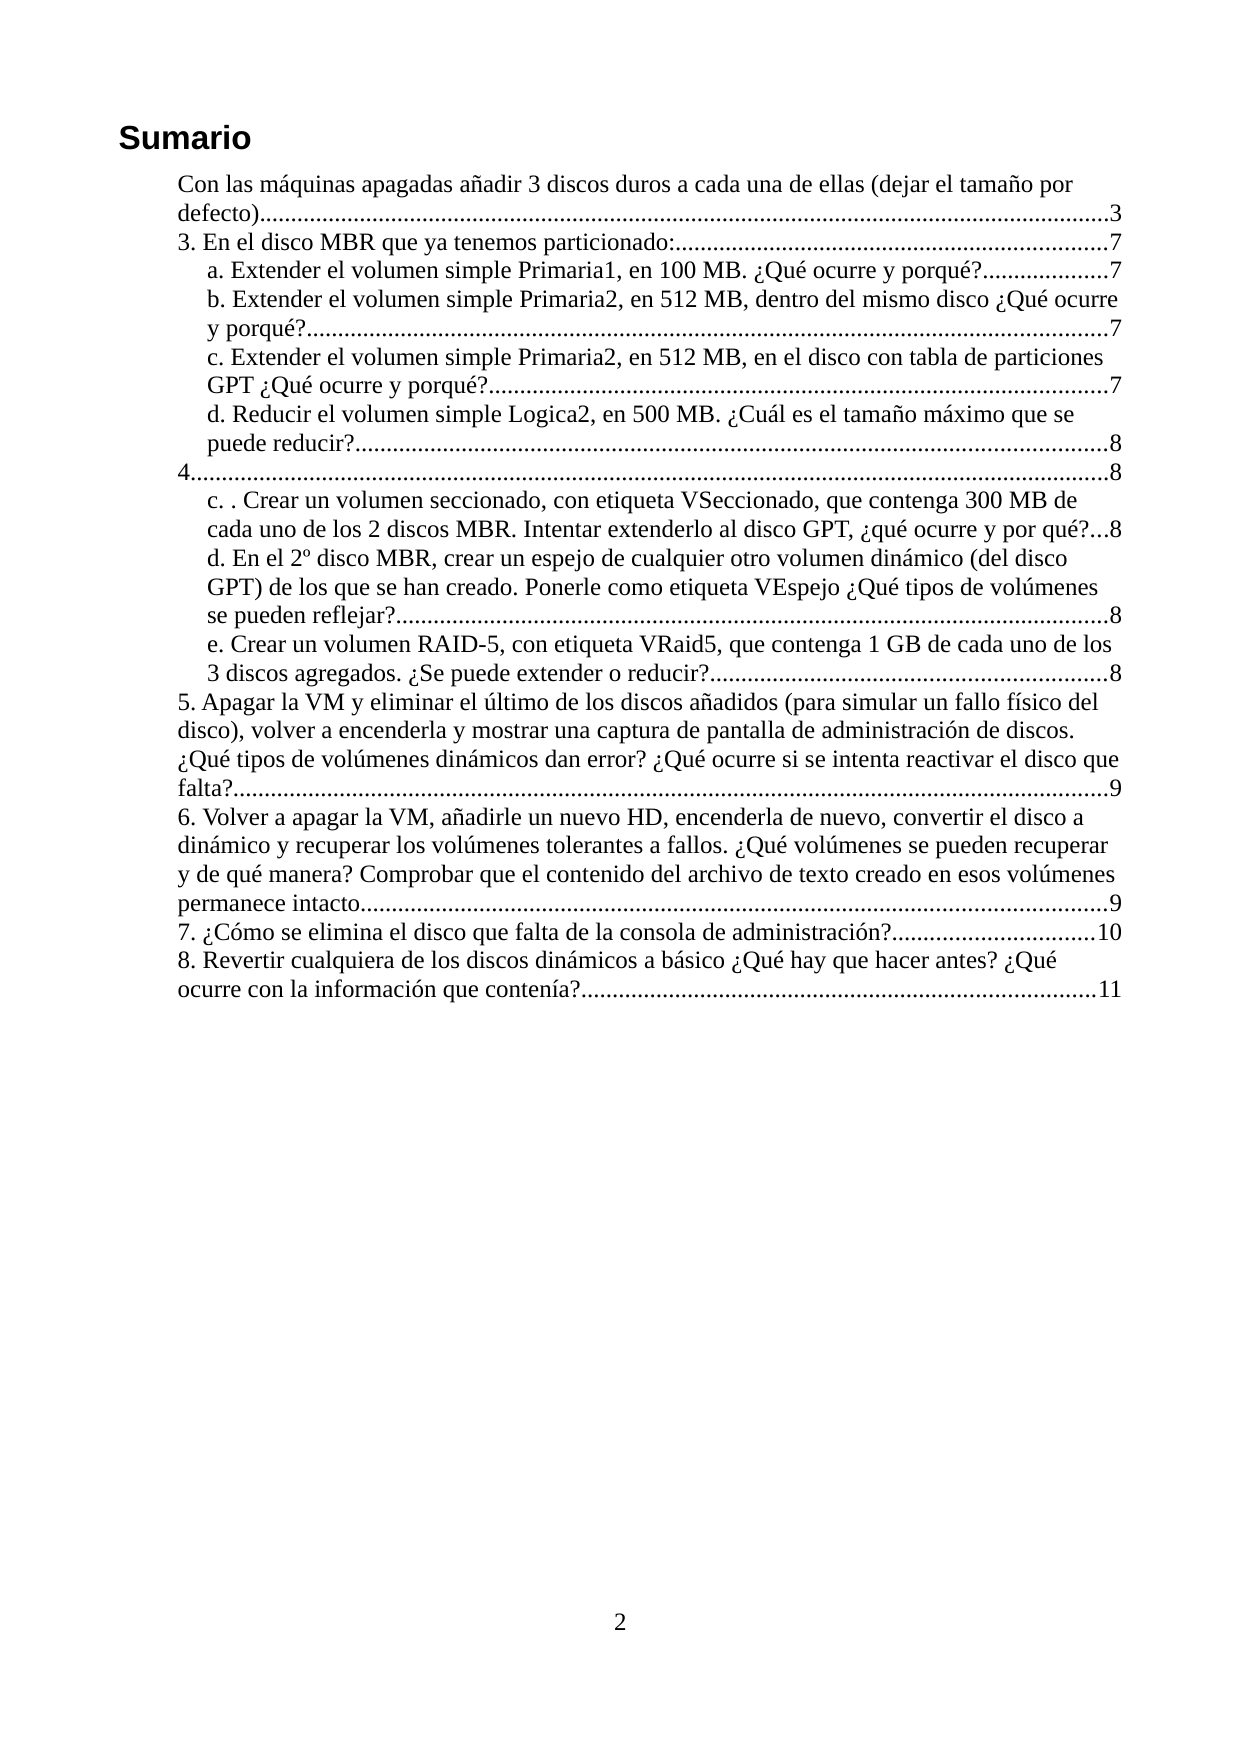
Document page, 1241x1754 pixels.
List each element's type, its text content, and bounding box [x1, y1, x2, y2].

text b. Extender el volumen simple Primaria2, en 512 MB, dentro del mismo disco ¿Qué ocurre y porqué? 7 [207, 284, 1122, 342]
subtitle Sumario [118, 118, 1122, 157]
text a. Extender el volumen simple Primaria1, en 100 MB. ¿Qué ocurre y porqué? 7 [207, 256, 1122, 284]
text 3. En el disco MBR que ya tenemos particionado: 7 [177, 227, 1122, 256]
text 6. Volver a apagar la VM, añadirle un nuevo HD, encenderla de nuevo, convertir el disco a dinámico y recuperar los volúmenes tolerantes a fallos. ¿Qué volúmenes se pueden recuperar y de qué manera? Comprobar que el contenido del archivo de texto creado en esos volúmenes permanece intacto. 9 [177, 802, 1122, 917]
text e. Crear un volumen RAID-5, con etiqueta VRaid5, que contenga 1 GB de cada uno de los 3 discos agregados. ¿Se puede extender o reducir? 8 [207, 629, 1122, 687]
text d. Reducir el volumen simple Logica2, en 500 MB. ¿Cuál es el tamaño máximo que se puede reducir? 8 [207, 399, 1122, 457]
text Con las máquinas apagadas añadir 3 discos duros a cada una de ellas (dejar el tamaño por defecto). 3 [177, 169, 1122, 227]
text 4. 8 [177, 457, 1122, 486]
text d. En el 2º disco MBR, crear un espejo de cualquier otro volumen dinámico (del disco GPT) de los que se han creado. Ponerle como etiqueta VEspejo ¿Qué tipos de volúmenes se pueden reflejar? 8 [207, 543, 1122, 629]
text 8. Revertir cualquiera de los discos dinámicos a básico ¿Qué hay que hacer antes? ¿Qué ocurre con la información que contenía? 11 [177, 946, 1122, 1003]
text 7. ¿Cómo se elimina el disco que falta de la consola de administración? 10 [177, 917, 1122, 946]
text c. Extender el volumen simple Primaria2, en 512 MB, en el disco con tabla de particiones GPT ¿Qué ocurre y porqué? 7 [207, 342, 1122, 399]
text c. . Crear un volumen seccionado, con etiqueta VSeccionado, que contenga 300 MB de cada uno de los 2 discos MBR. Intentar extenderlo al disco GPT, ¿qué ocurre y por qué? 8 [207, 486, 1122, 543]
text 5. Apagar la VM y eliminar el último de los discos añadidos (para simular un fallo físico del disco), volver a encenderla y mostrar una captura de pantalla de administración de discos. ¿Qué tipos de volúmenes dinámicos dan error? ¿Qué ocurre si se intenta reactivar el disco que falta? 9 [177, 687, 1122, 802]
